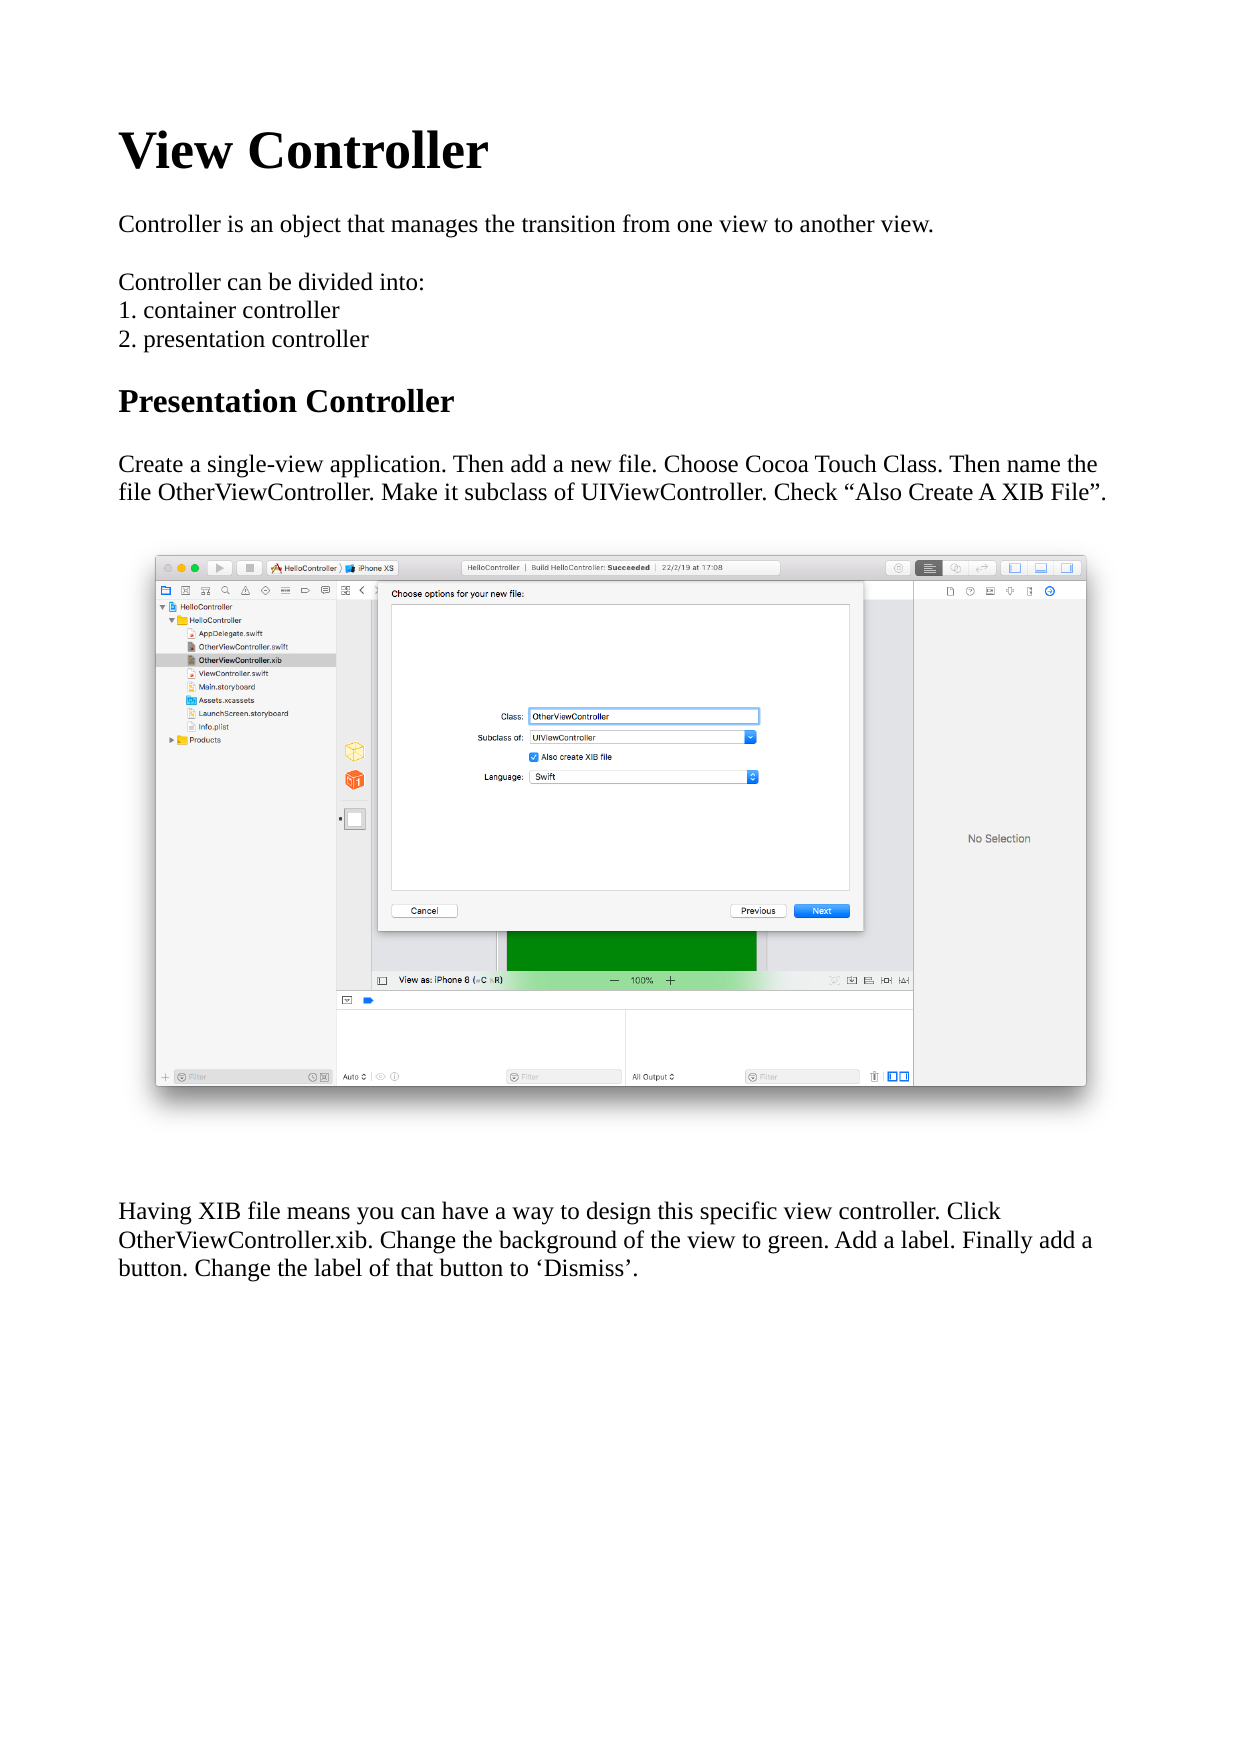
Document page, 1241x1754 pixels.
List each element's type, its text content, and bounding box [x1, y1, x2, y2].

picture [118, 535, 1123, 1139]
text Having XIB file means you can have a way to design this specific view controller. Click OtherViewController.xib. Change the background of the view to green. Add a label. Finally add a button. Change the label of that button to ‘Dismiss’. [118, 1196, 1122, 1282]
text Controller can be divided into: [118, 267, 1122, 295]
text View Controller [118, 118, 1122, 180]
text Controller is an object that manages the transition from one view to another view. [118, 209, 1122, 238]
text Presentation Controller [118, 382, 1122, 420]
text 1. container controller [118, 295, 1122, 324]
text 2. presentation controller [118, 324, 1122, 353]
text Create a single-view application. Then add a new file. Choose Cocoa Touch Class. Then name the file OtherViewController. Make it subclass of UIViewController. Check “Also Create A XIB File”. [118, 449, 1122, 506]
